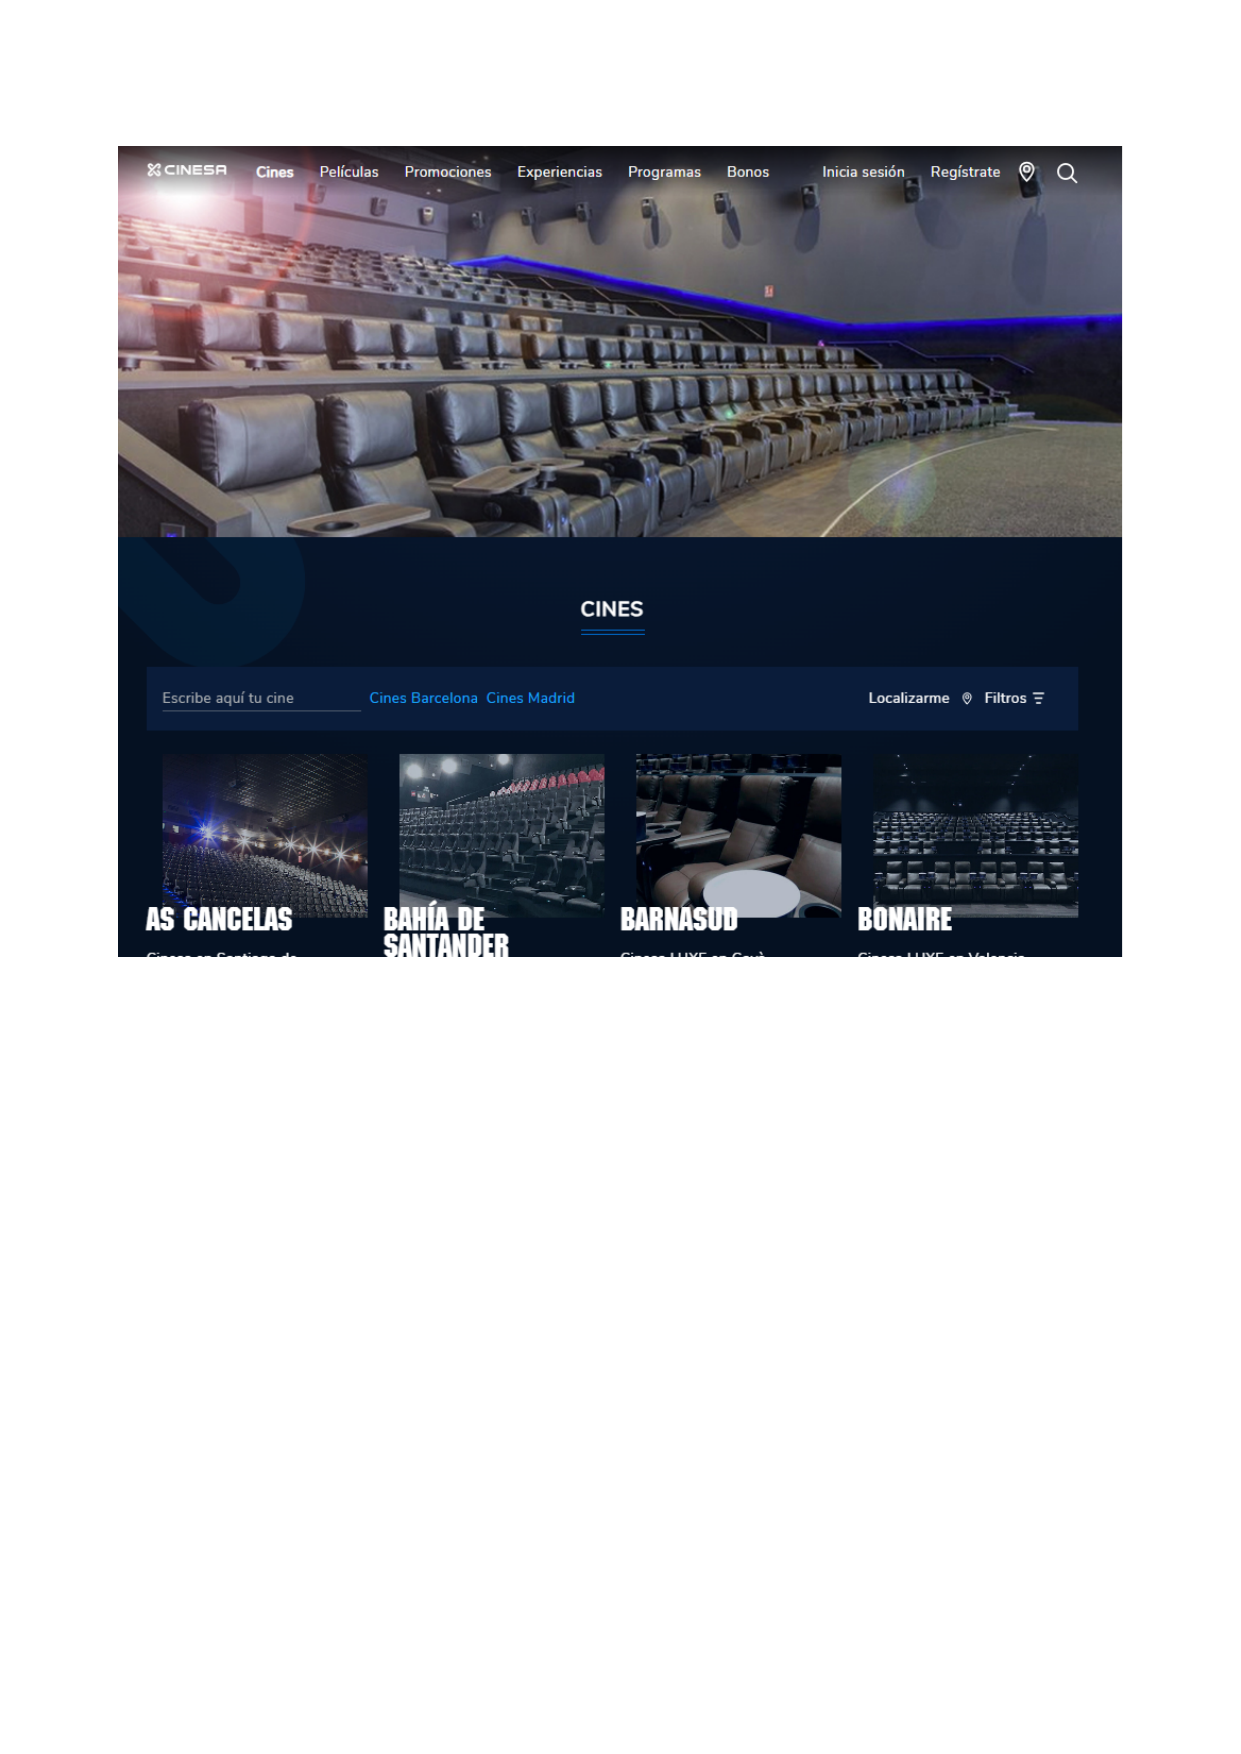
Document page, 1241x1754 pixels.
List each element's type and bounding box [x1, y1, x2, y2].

picture [118, 146, 1123, 957]
